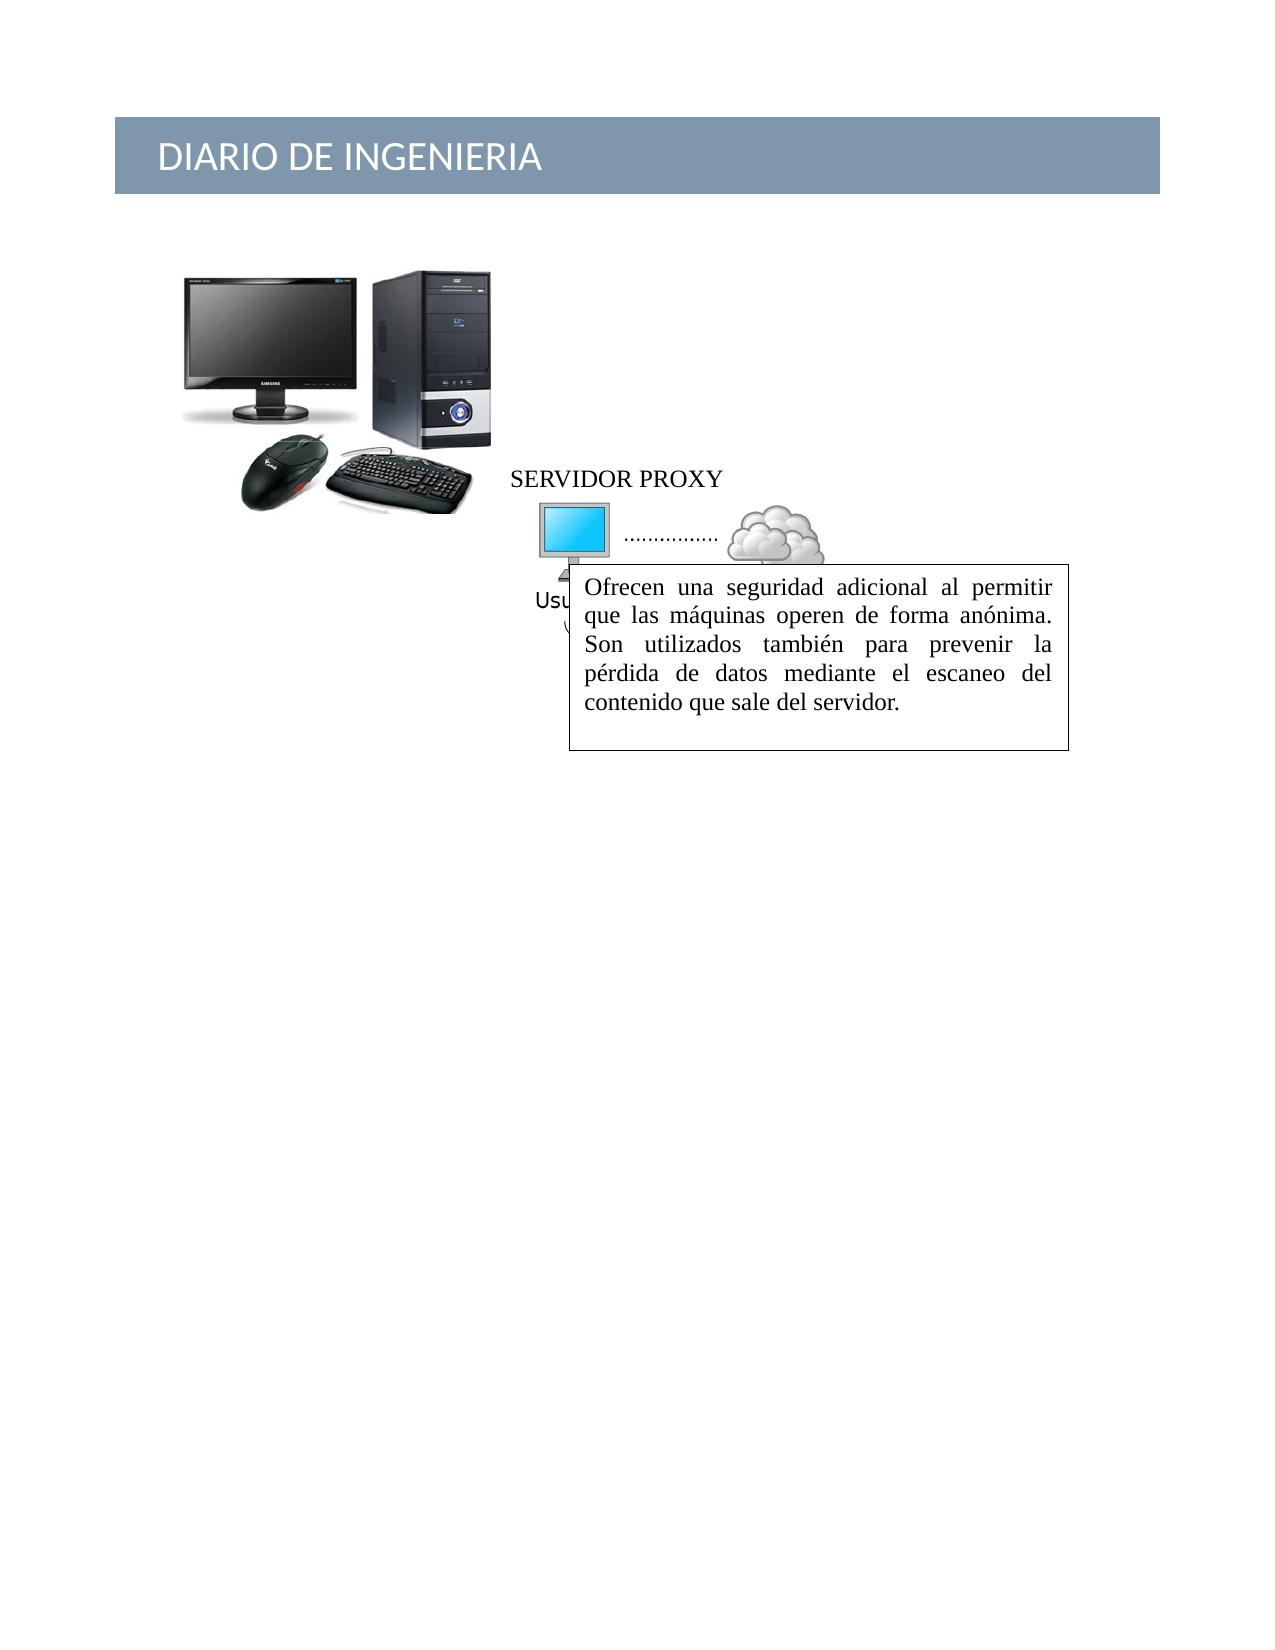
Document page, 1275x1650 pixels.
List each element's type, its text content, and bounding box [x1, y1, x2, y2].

text SERVIDOR PROXY [496, 464, 1117, 492]
picture [514, 496, 849, 699]
text [157, 464, 193, 492]
picture [193, 266, 496, 518]
text Ofrecen una seguridad adicional al permitir que las máquinas operen de forma anónima. Son utilizados también para prevenir la pérdida de datos mediante el escaneo del contenido que sale del servidor. [584, 572, 1053, 716]
